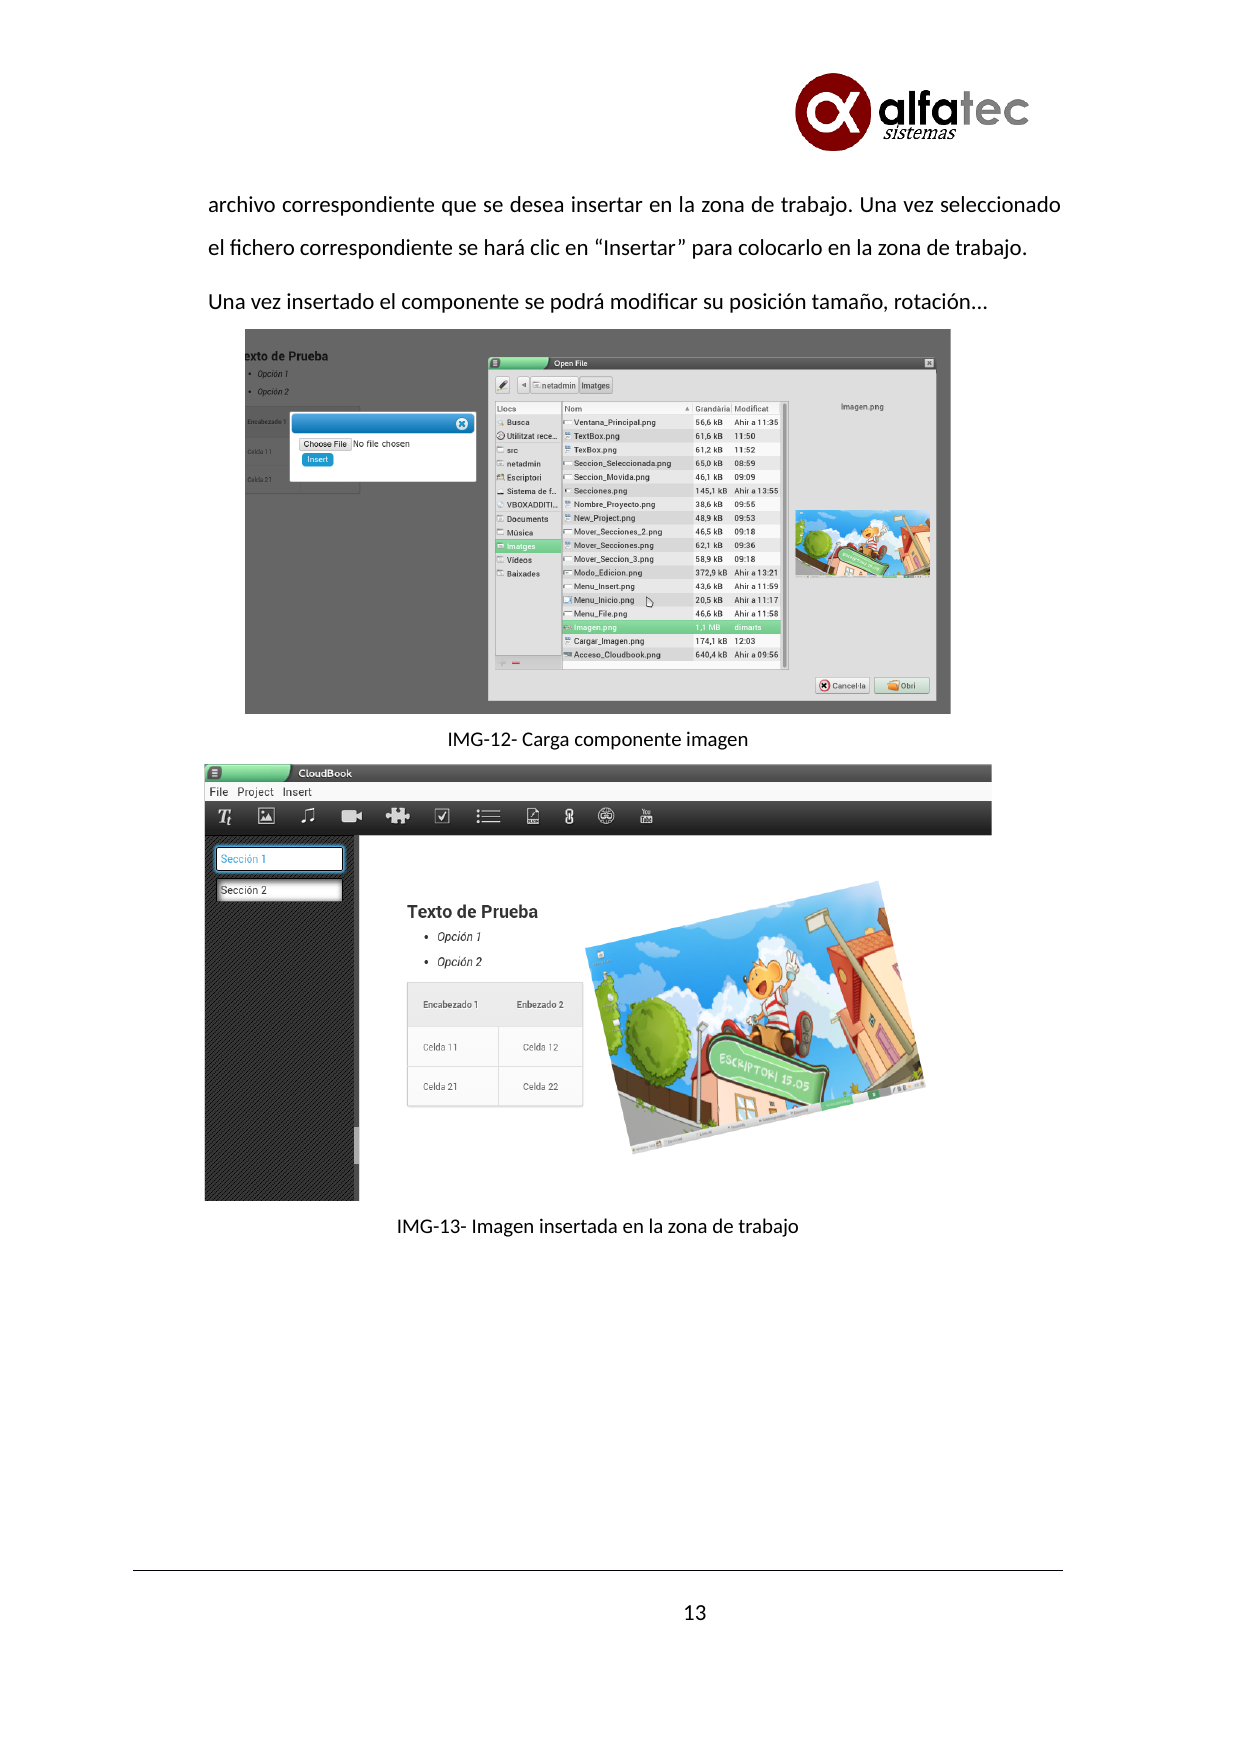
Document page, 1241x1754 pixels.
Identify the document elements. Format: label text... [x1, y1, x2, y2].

list Una vez insertado el componente se podrá modificar su posición tamaño, rotación... [170, 287, 1063, 315]
text IMG-12- Carga componente imagen [133, 342, 1063, 751]
text IMG-13- Imagen insertada en la zona de trabajo [133, 777, 1063, 1239]
list archivo correspondiente que se desea insertar en la zona de trabajo. Una vez seleccionado el fichero correspondiente se hará clic en “Insertar” para colocarlo en la zona de trabajo. [170, 191, 1063, 261]
picture [795, 73, 1031, 151]
picture [245, 329, 951, 714]
